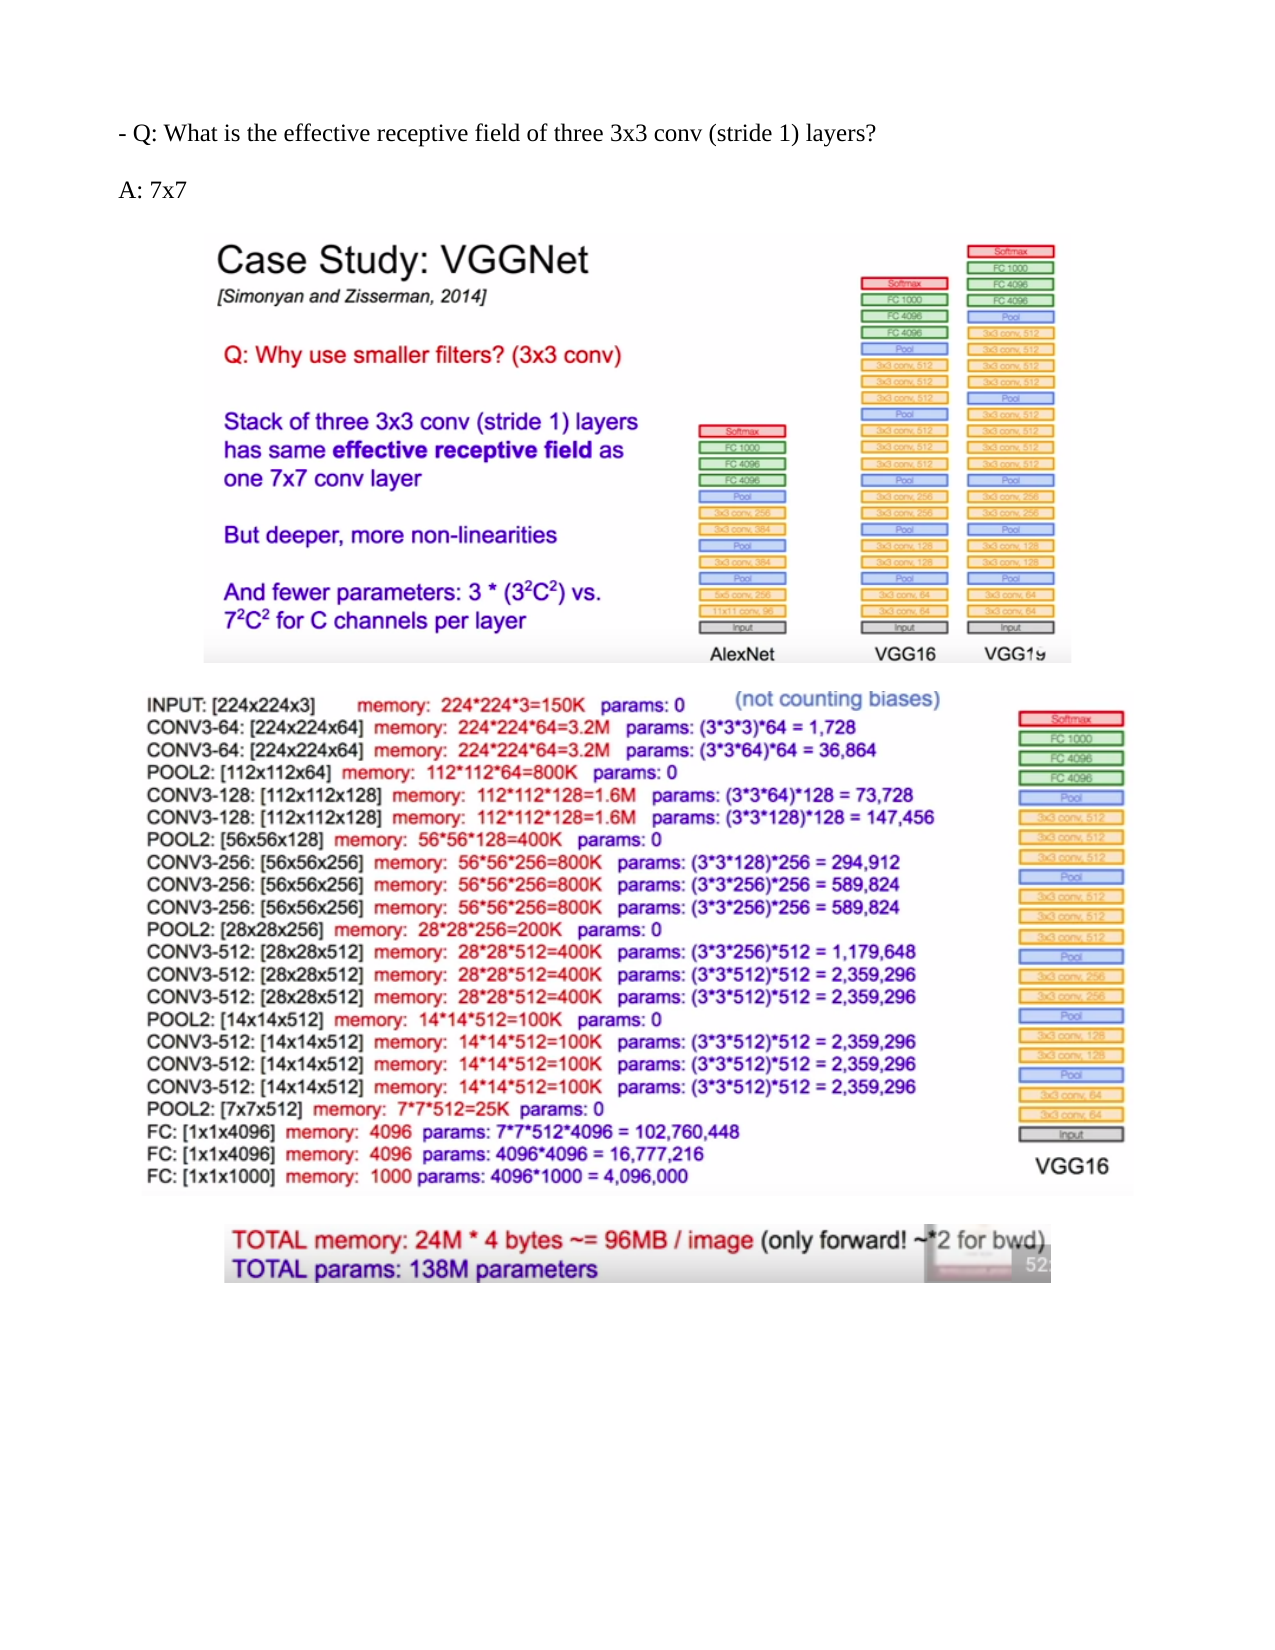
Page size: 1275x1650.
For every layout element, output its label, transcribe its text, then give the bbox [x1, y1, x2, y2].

picture [141, 691, 1134, 1196]
picture [224, 1224, 1051, 1283]
text A: 7x7 [118, 176, 1157, 204]
text - Q: What is the effective receptive field of three 3x3 conv (stride 1) layers? [118, 118, 1157, 147]
picture [203, 233, 1072, 663]
